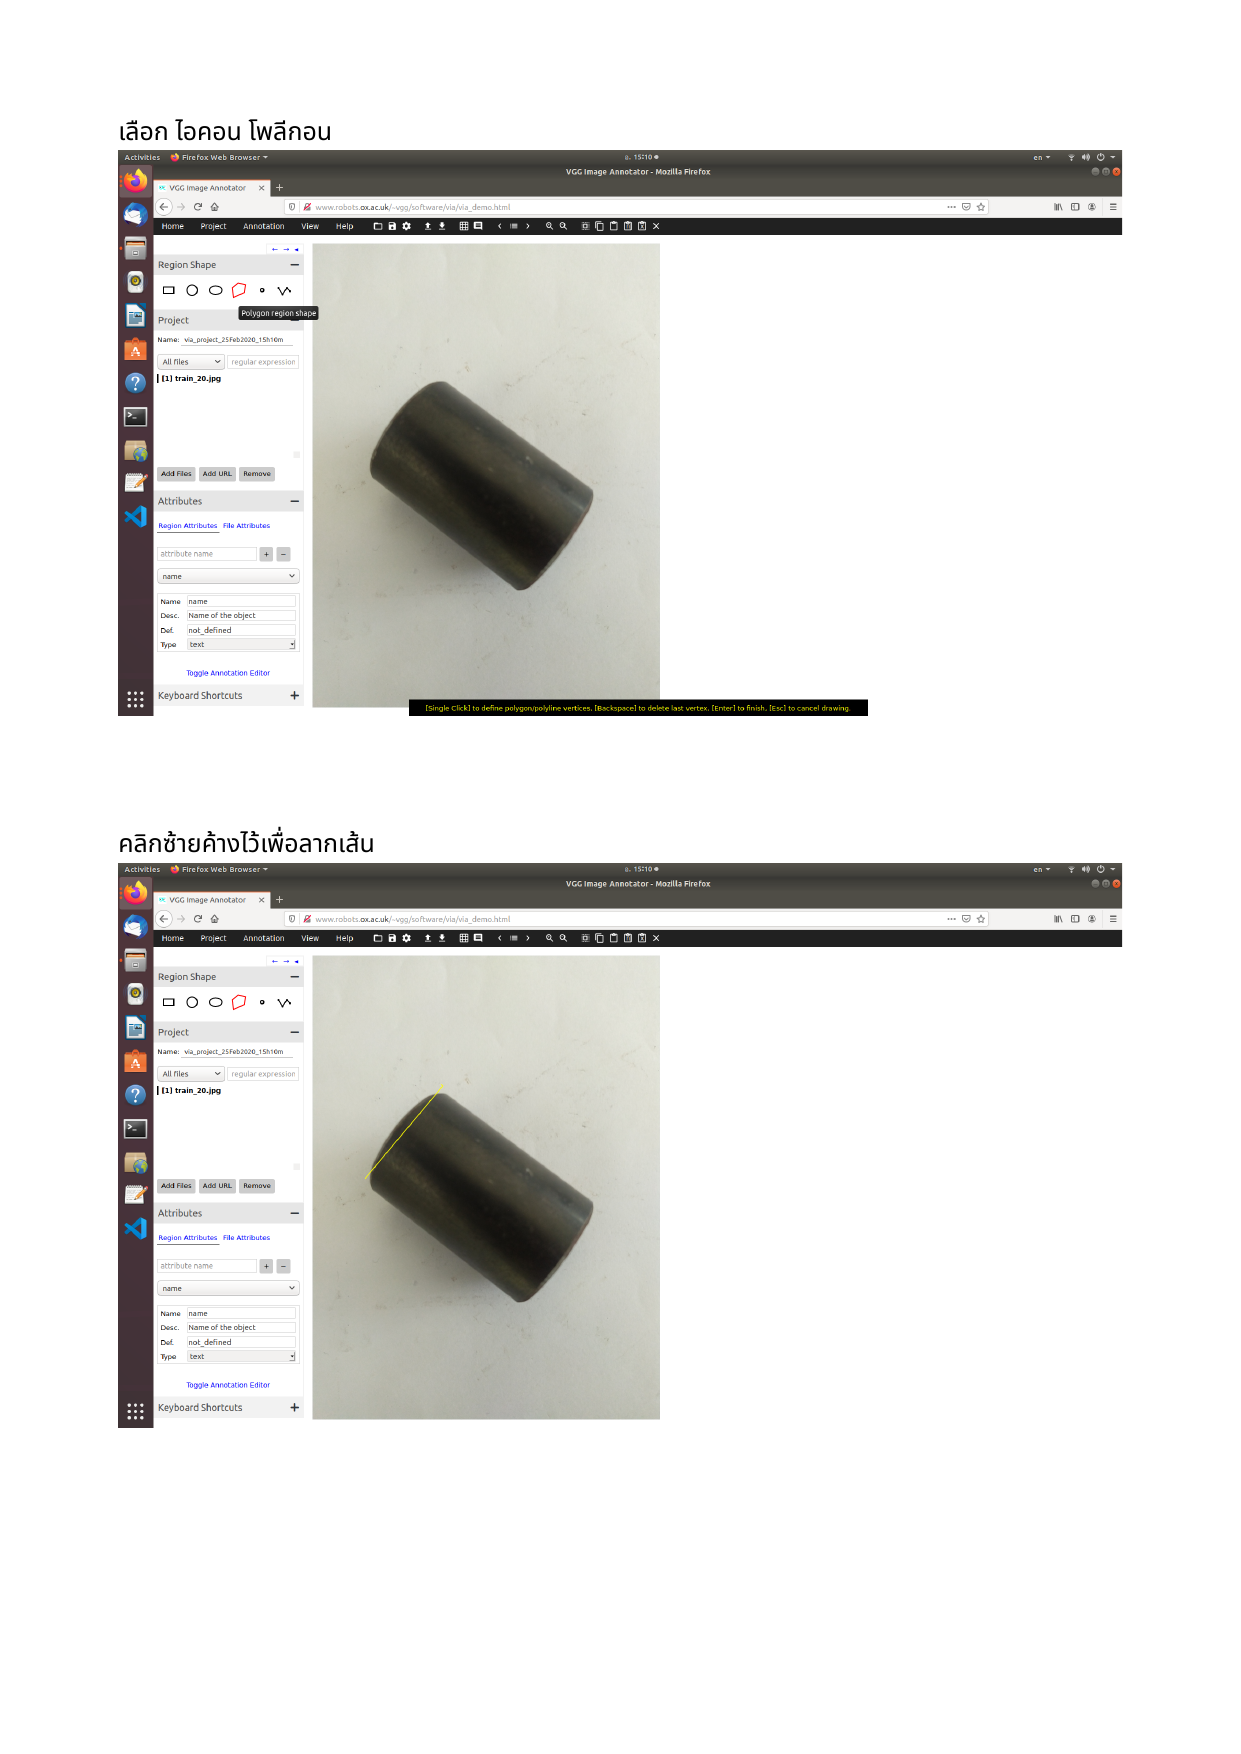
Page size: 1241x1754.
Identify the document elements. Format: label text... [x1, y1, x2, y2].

text เลือก ไอคอน โพลีกอน [118, 118, 1122, 150]
picture [118, 863, 1123, 1428]
text คลิกซ้ายค้างไว้เพื่อลากเส้น [118, 830, 1122, 863]
picture [118, 150, 1123, 716]
